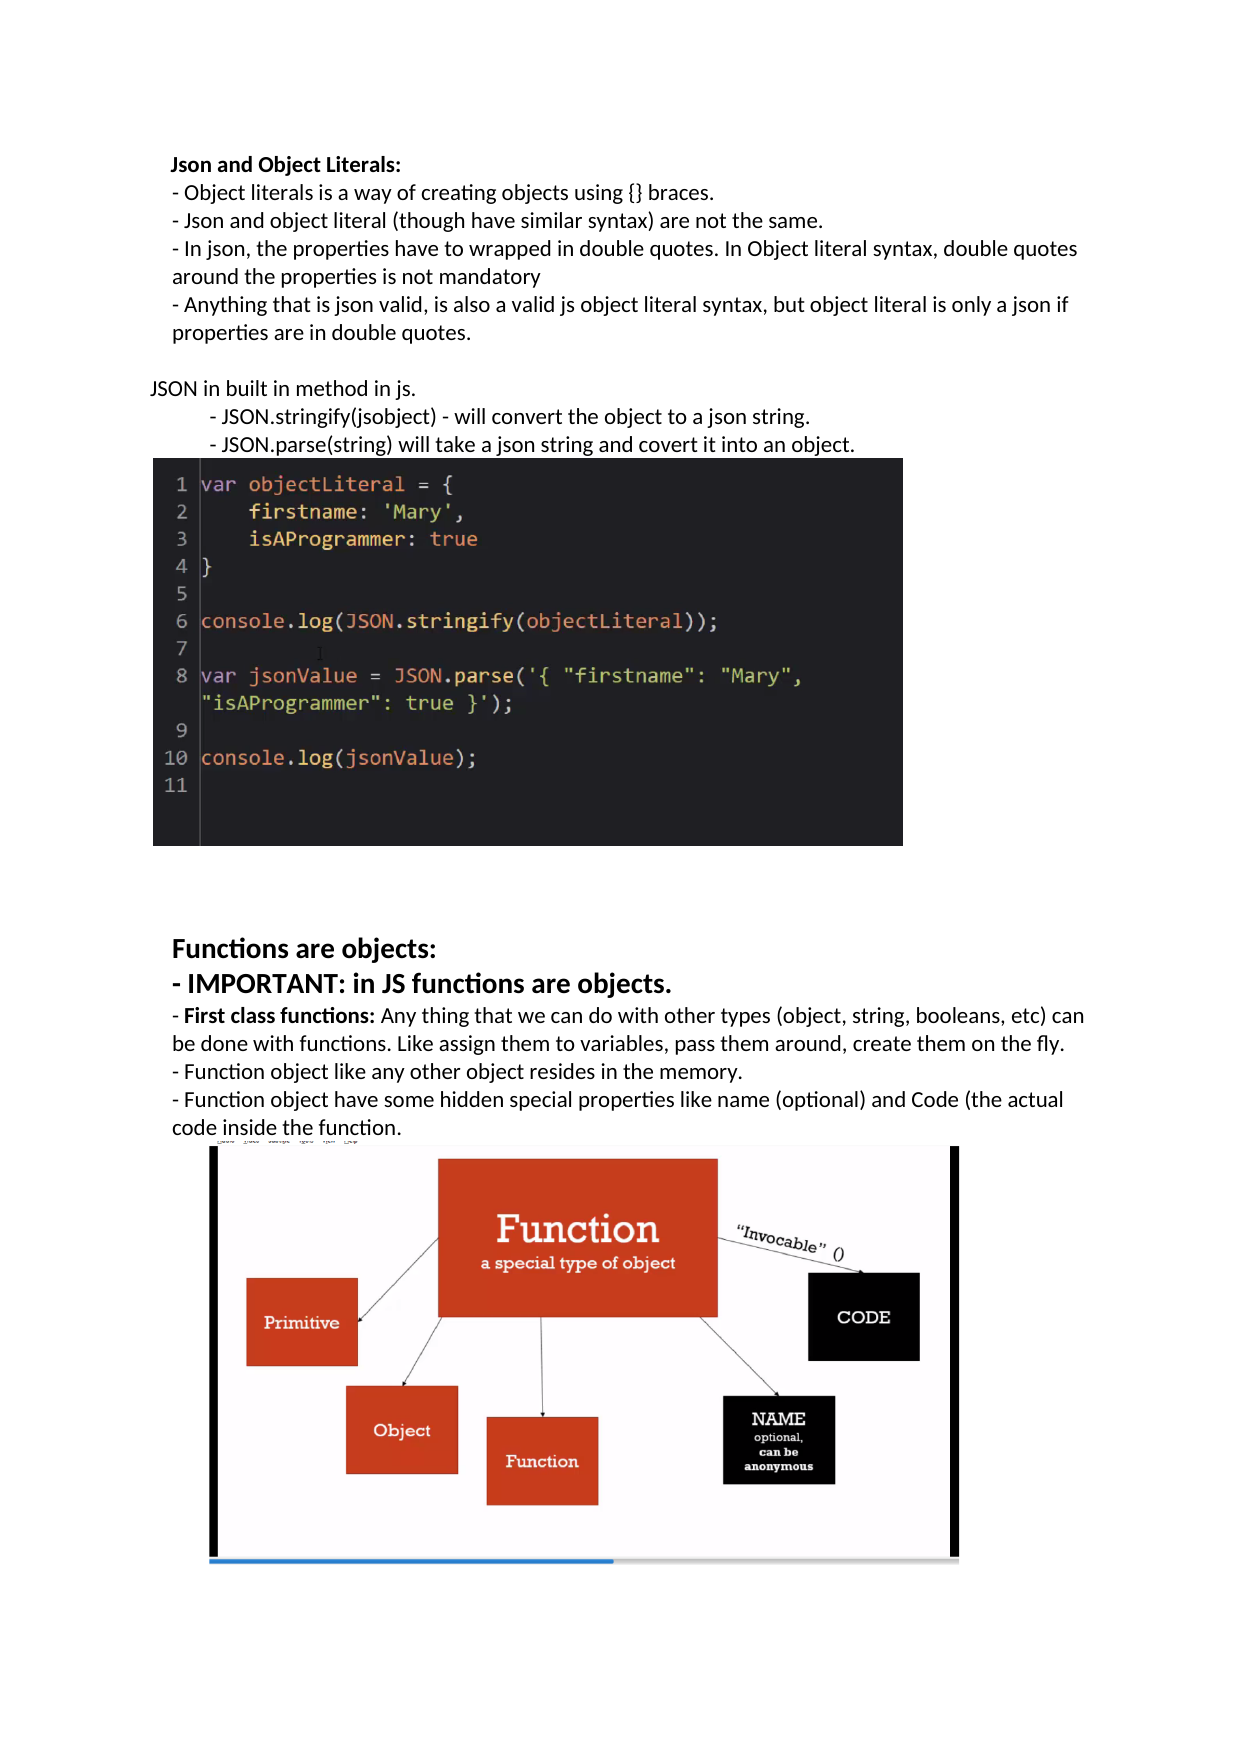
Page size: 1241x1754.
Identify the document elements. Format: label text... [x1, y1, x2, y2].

list - Anything that is json valid, is also a valid js object literal syntax, but object literal is only a json if properties are in double quotes. [172, 290, 1090, 346]
list - Object literals is a way of creating objects using {} braces. [172, 178, 1090, 206]
list Functions are objects: [172, 930, 1090, 966]
text Json and Object Literals: [150, 150, 1090, 178]
picture [209, 1141, 960, 1565]
list - JSON.stringify(jsobject) - will convert the object to a json string. [172, 402, 1090, 430]
list JSON in built in method in js. [150, 374, 1090, 402]
list - Function object have some hidden special properties like name (optional) and Code (the actual code inside the function. [172, 1085, 1090, 1141]
list - JSON.parse(string) will take a json string and covert it into an object. [172, 430, 1090, 458]
list - Function object like any other object resides in the memory. [172, 1057, 1090, 1085]
list - In json, the properties have to wrapped in double quotes. In Object literal syntax, double quotes around the properties is not mandatory [172, 234, 1090, 290]
list - Json and object literal (though have similar syntax) are not the same. [172, 206, 1090, 234]
picture [153, 458, 903, 846]
list - First class functions: Any thing that we can do with other types (object, string, booleans, etc) can be done with functions. Like assign them to variables, pass them around, create them on the fly. [172, 1001, 1090, 1057]
text - IMPORTANT: in JS functions are objects. [172, 966, 1090, 1001]
